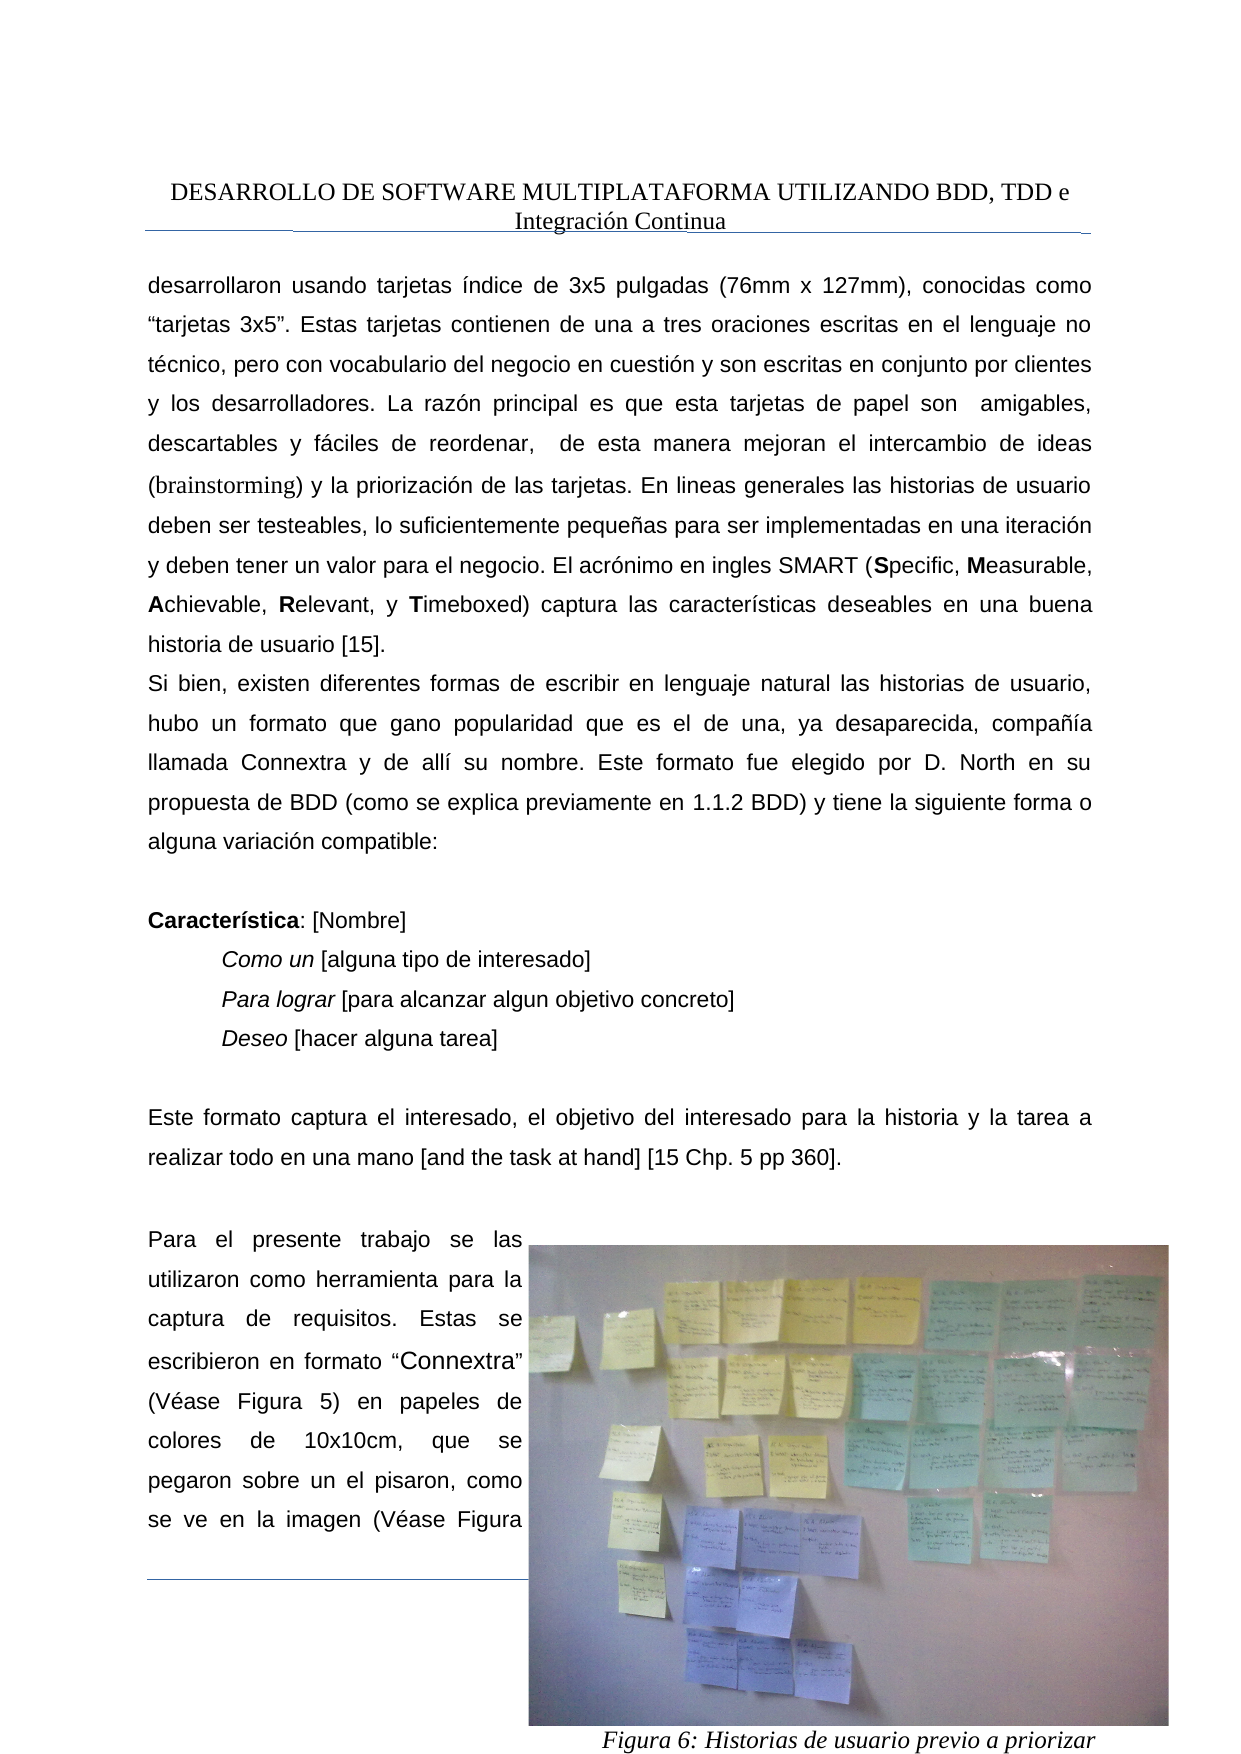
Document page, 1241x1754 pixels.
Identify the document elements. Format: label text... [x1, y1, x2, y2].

text Característica: [Nombre] [148, 907, 1093, 933]
text Este formato captura el interesado, el objetivo del interesado para la historia y la tarea a realizar todo en una mano [and the task at hand] [15 Chp. 5 pp 360]. [148, 1104, 1093, 1170]
picture [528, 1245, 1169, 1726]
text Si bien, existen diferentes formas de escribir en lenguaje natural las historias de usuario, hubo un formato que gano popularidad que es el de una, ya desaparecida, compañía llamada Connextra y de allí su nombre. Este formato fue elegido por D. North en su propuesta de BDD (como se explica previamente en 1.1.2 BDD) y tiene la siguiente forma o alguna variación compatible: [148, 670, 1093, 854]
text desarrollaron usando tarjetas índice de 3x5 pulgadas (76mm x 127mm), conocidas como “tarjetas 3x5”. Estas tarjetas contienen de una a tres oraciones escritas en el lenguaje no técnico, pero con vocabulario del negocio en cuestión y son escritas en conjunto por clientes y los desarrolladores. La razón principal es que esta tarjetas de papel son amigables, descartables y fáciles de reordenar, de esta manera mejoran el intercambio de ideas (brainstorming) y la priorización de las tarjetas. En lineas generales las historias de usuario deben ser testeables, lo suficientemente pequeñas para ser implementadas en una iteración y deben tener un valor para el negocio. El acrónimo en ingles SMART (Specific, Measurable, Achievable, Relevant, y Timeboxed) captura las características deseables en una buena historia de usuario [15]. [148, 272, 1093, 657]
text Deseo [hacer alguna tarea] [148, 1025, 1093, 1052]
text Para el presente trabajo se las utilizaron como herramienta para la captura de requisitos. Estas se escribieron en formato “Connextra” (Véase Figura 5) en papeles de colores de 10x10cm, que se pegaron sobre un el pisaron, como se ve en la imagen (Véase Figura [148, 1226, 1169, 1533]
text Figura 6: Historias de usuario previo a priorizar [528, 1726, 1169, 1754]
text Para lograr [para alcanzar algun objetivo concreto] [148, 986, 1093, 1012]
text Como un [alguna tipo de interesado] [148, 946, 1093, 973]
